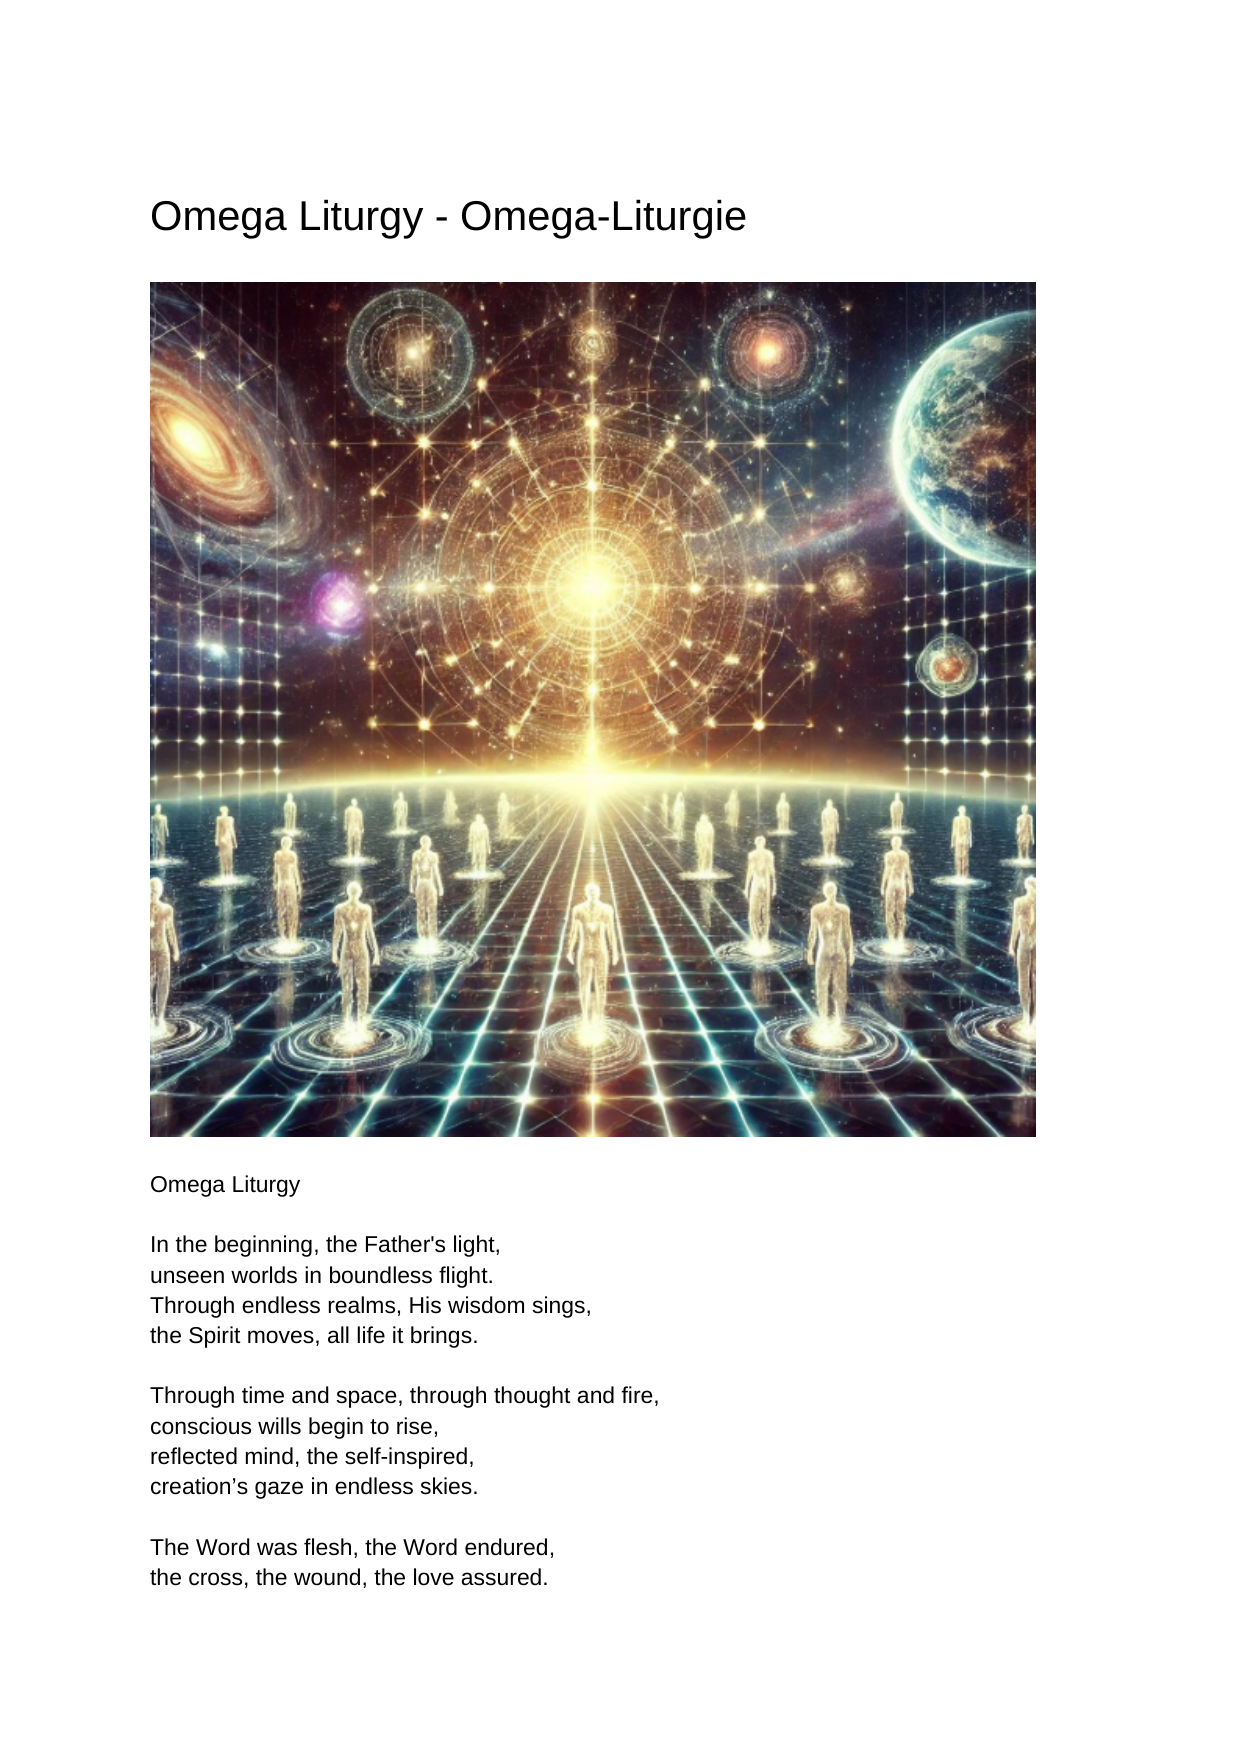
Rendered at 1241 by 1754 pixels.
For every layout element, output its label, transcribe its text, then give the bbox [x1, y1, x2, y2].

text creation’s gaze in endless skies. [150, 1473, 1090, 1499]
text Through time and space, through thought and fire, [150, 1382, 1090, 1409]
text In the beginning, the Father's light, [150, 1231, 1090, 1258]
text the cross, the wound, the love assured. [150, 1564, 1090, 1590]
text conscious wills begin to rise, [150, 1413, 1090, 1439]
text unseen worlds in boundless flight. [150, 1262, 1090, 1288]
text The Word was flesh, the Word endured, [150, 1533, 1090, 1560]
text the Spirit moves, all life it brings. [150, 1322, 1090, 1348]
text Through endless realms, His wisdom sings, [150, 1292, 1090, 1318]
picture [150, 282, 1036, 1137]
text Omega Liturgy [150, 1171, 1090, 1197]
subtitle Omega Liturgy - Omega-Liturgie [150, 192, 1090, 239]
text reflected mind, the self-inspired, [150, 1443, 1090, 1469]
